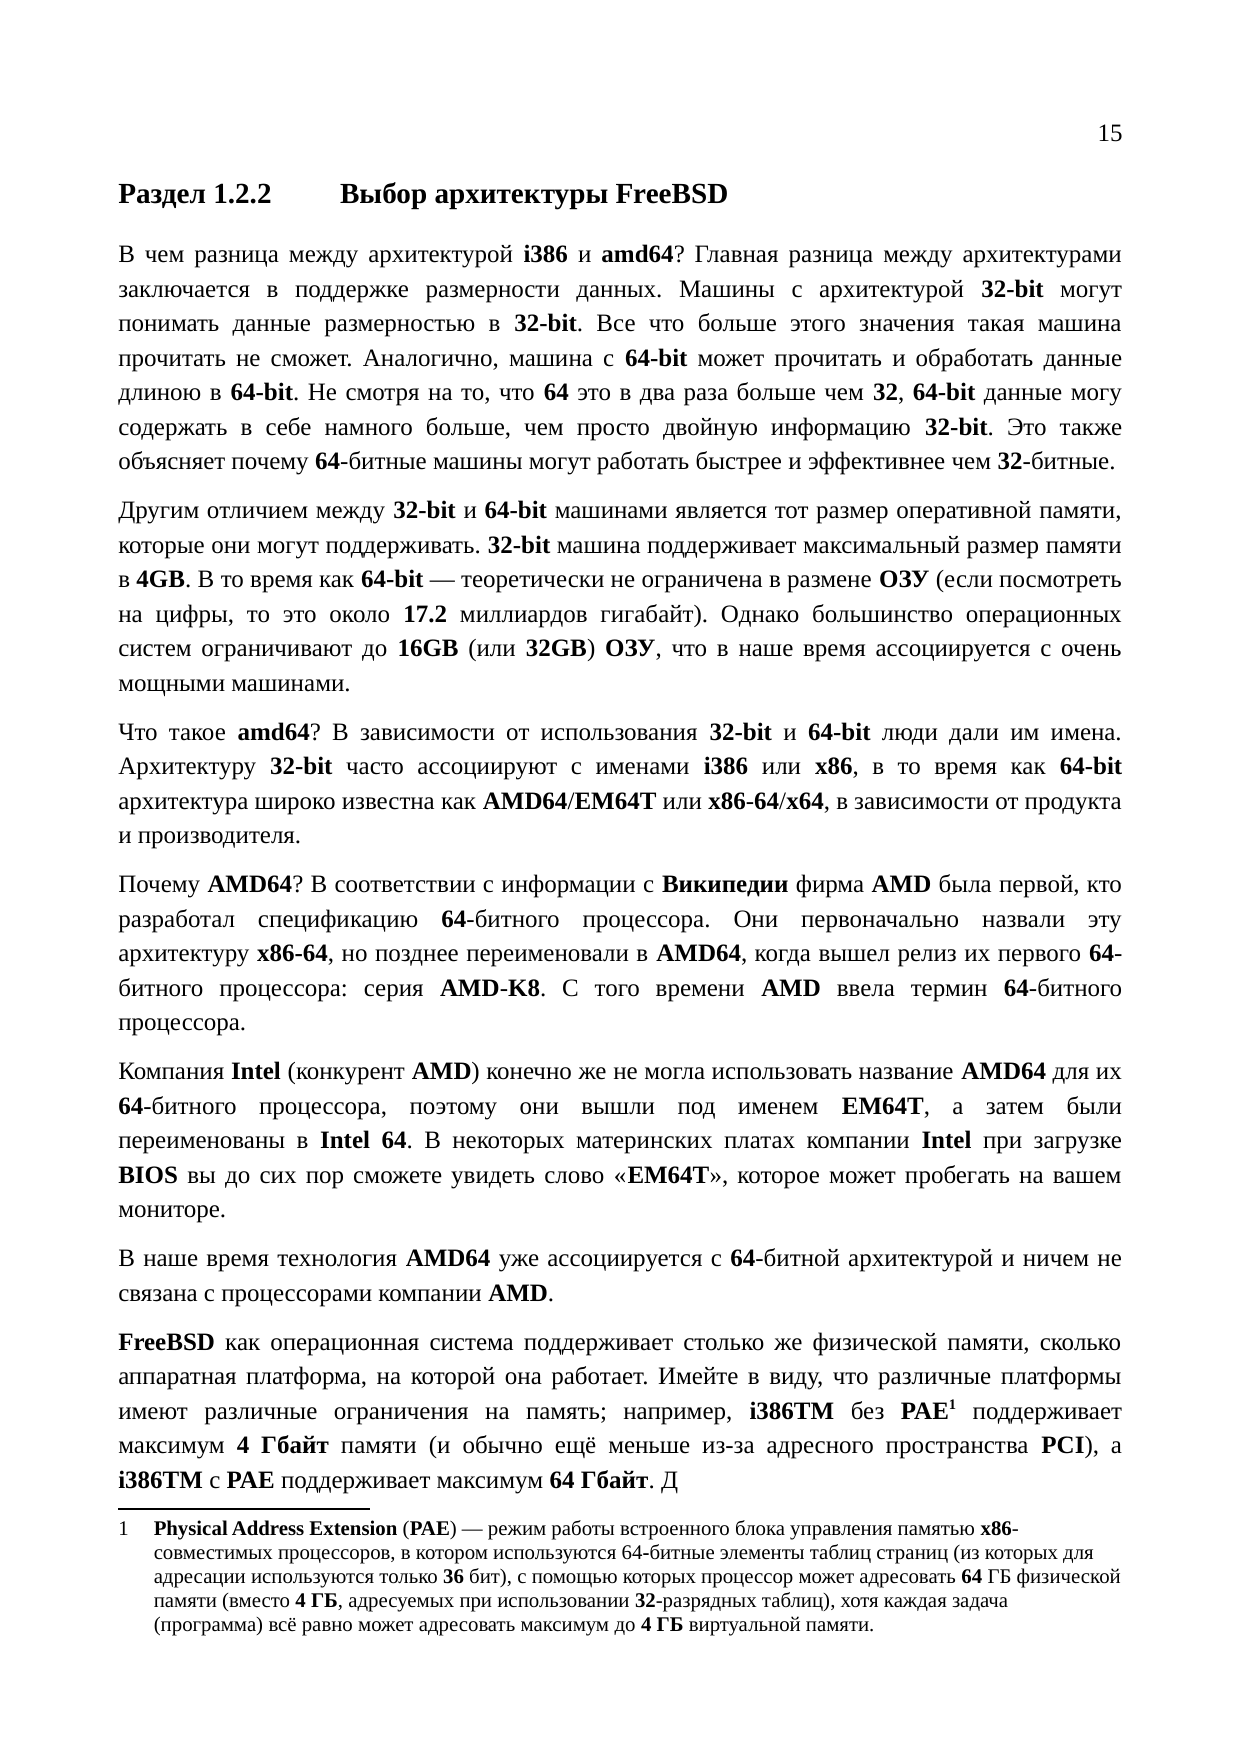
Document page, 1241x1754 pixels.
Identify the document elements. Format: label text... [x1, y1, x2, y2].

text Другим отличием между 32-bit и 64-bit машинами является тот размер оперативной памяти, которые они могут поддерживать. 32-bit машина поддерживает максимальный размер памяти в 4GB. В то время как 64-bit — теоретически не ограничена в размене ОЗУ (если посмотреть на цифры, то это около 17.2 миллиардов гигабайт). Однако большинство операционных систем ограничивают до 16GB (или 32GB) ОЗУ, что в наше время ассоциируется с очень мощными машинами. [118, 495, 1122, 696]
text Что такое amd64? В зависимости от использования 32-bit и 64-bit люди дали им имена. Архитектуру 32-bit часто ассоциируют с именами i386 или x86, в то время как 64-bit архитектура широко известна как AMD64/EM64T или x86-64/x64, в зависимости от продукта и производителя. [118, 717, 1122, 849]
text В наше время технология AMD64 уже ассоциируется с 64-битной архитектурой и ничем не связана с процессорами компании AMD. [118, 1243, 1122, 1306]
text В чем разница между архитектурой i386 и amd64? Главная разница между архитектурами заключается в поддержке размерности данных. Машины с архитектурой 32-bit могут понимать данные размерностью в 32-bit. Все что больше этого значения такая машина прочитать не сможет. Аналогично, машина с 64-bit может прочитать и обработать данные длиною в 64-bit. Не смотря на то, что 64 это в два раза больше чем 32, 64-bit данные могу содержать в себе намного больше, чем просто двойную информацию 32-bit. Это также объясняет почему 64-битные машины могут работать быстрее и эффективнее чем 32-битные. [118, 239, 1122, 475]
subtitle Выбор архитектуры FreeBSD [118, 176, 1122, 210]
text FreeBSD как операционная система поддерживает столько же физической памяти, сколько аппаратная платформа, на которой она работает. Имейте в виду, что различные платформы имеют различные ограничения на память; например, i386TM без PAE поддерживает максимум 4 Гбайт памяти (и обычно ещё меньше из-за адресного пространства PCI), а i386TM с PAE поддерживает максимум 64 Гбайт. Д [118, 1327, 1122, 1493]
text Physical Address Extension (PAE) — режим работы встроенного блока управления памятью x86-совместимых процессоров, в котором используются 64-битные элементы таблиц страниц (из которых для адресации используются только 36 бит), с помощью которых процессор может адресовать 64 ГБ физической памяти (вместо 4 ГБ, адресуемых при использовании 32-разрядных таблиц), хотя каждая задача (программа) всё равно может адресовать максимум до 4 ГБ виртуальной памяти. [118, 1516, 1122, 1636]
text Компания Intel (конкурент AMD) конечно же не могла использовать название AMD64 для их 64-битного процессора, поэтому они вышли под именем EM64T, а затем были переименованы в Intel 64. В некоторых материнских платах компании Intel при загрузке BIOS вы до сих пор сможете увидеть слово «EM64T», которое может пробегать на вашем мониторе. [118, 1056, 1122, 1223]
text Почему AMD64? В соответствии с информации с Википедии фирма AMD была первой, кто разработал спецификацию 64-битного процессора. Они первоначально назвали эту архитектуру x86-64, но позднее переименовали в AMD64, когда вышел релиз их первого 64-битного процессора: серия AMD-K8. С того времени AMD ввела термин 64-битного процессора. [118, 869, 1122, 1036]
